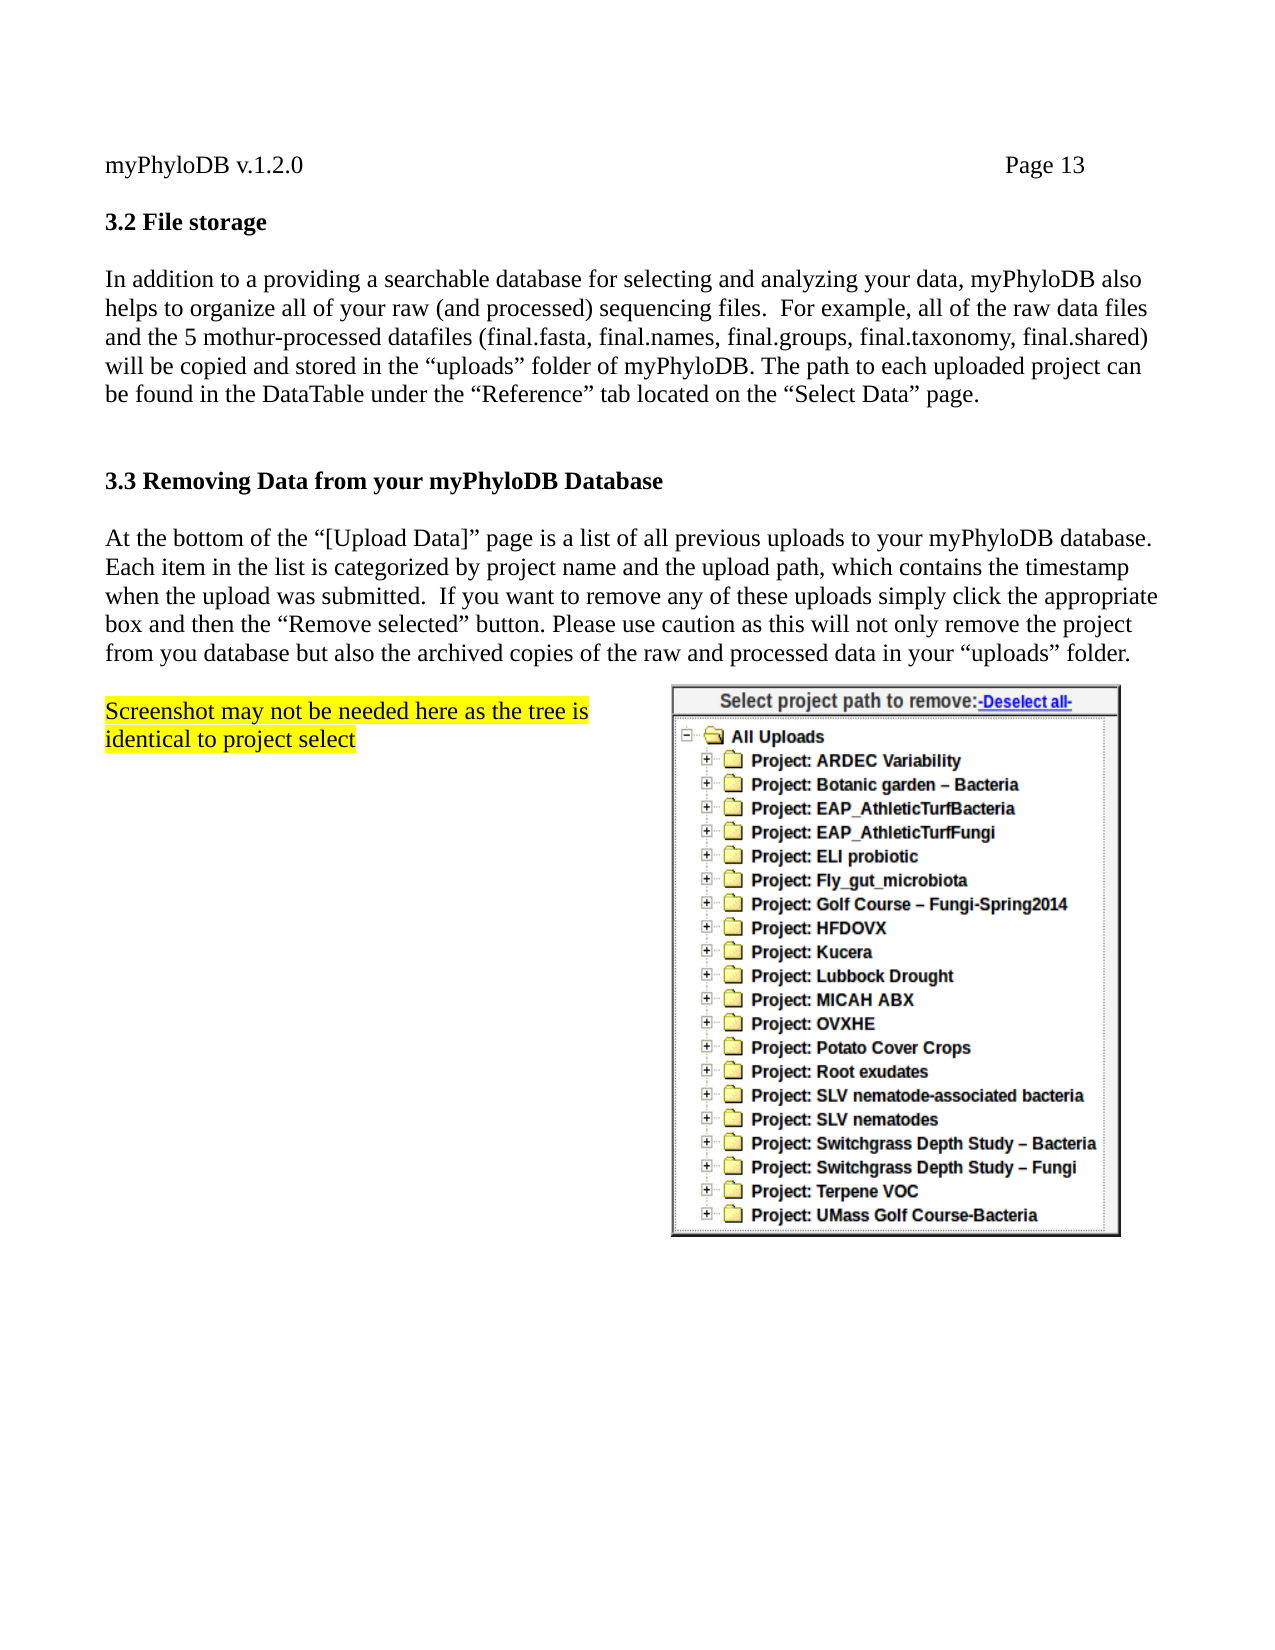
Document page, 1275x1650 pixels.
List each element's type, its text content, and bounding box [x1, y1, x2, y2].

text 3.3 Removing Data from your myPhyloDB Database [105, 466, 1170, 494]
text At the bottom of the “[Upload Data]” page is a list of all previous uploads to your myPhyloDB database. Each item in the list is categorized by project name and the upload path, which contains the timestamp when the upload was submitted. If you want to remove any of these uploads simply click the appropriate box and then the “Remove selected” button. Please use caution as this will not only remove the project from you database but also the archived copies of the raw and processed data in your “uploads” folder. [105, 523, 1170, 667]
text [1121, 696, 1170, 753]
text In addition to a providing a searchable database for selecting and analyzing your data, myPhyloDB also helps to organize all of your raw (and processed) sequencing files. For example, all of the raw data files and the 5 mothur-processed datafiles (final.fasta, final.names, final.groups, final.taxonomy, final.shared) will be copied and stored in the “uploads” folder of myPhyloDB. The path to each uploaded project can be found in the DataTable under the “Reference” tab located on the “Select Data” page. [105, 264, 1170, 408]
text 3.2 File storage [105, 207, 1170, 236]
picture [671, 684, 1121, 1237]
text Screenshot may not be needed here as the tree is identical to project select [105, 696, 671, 753]
